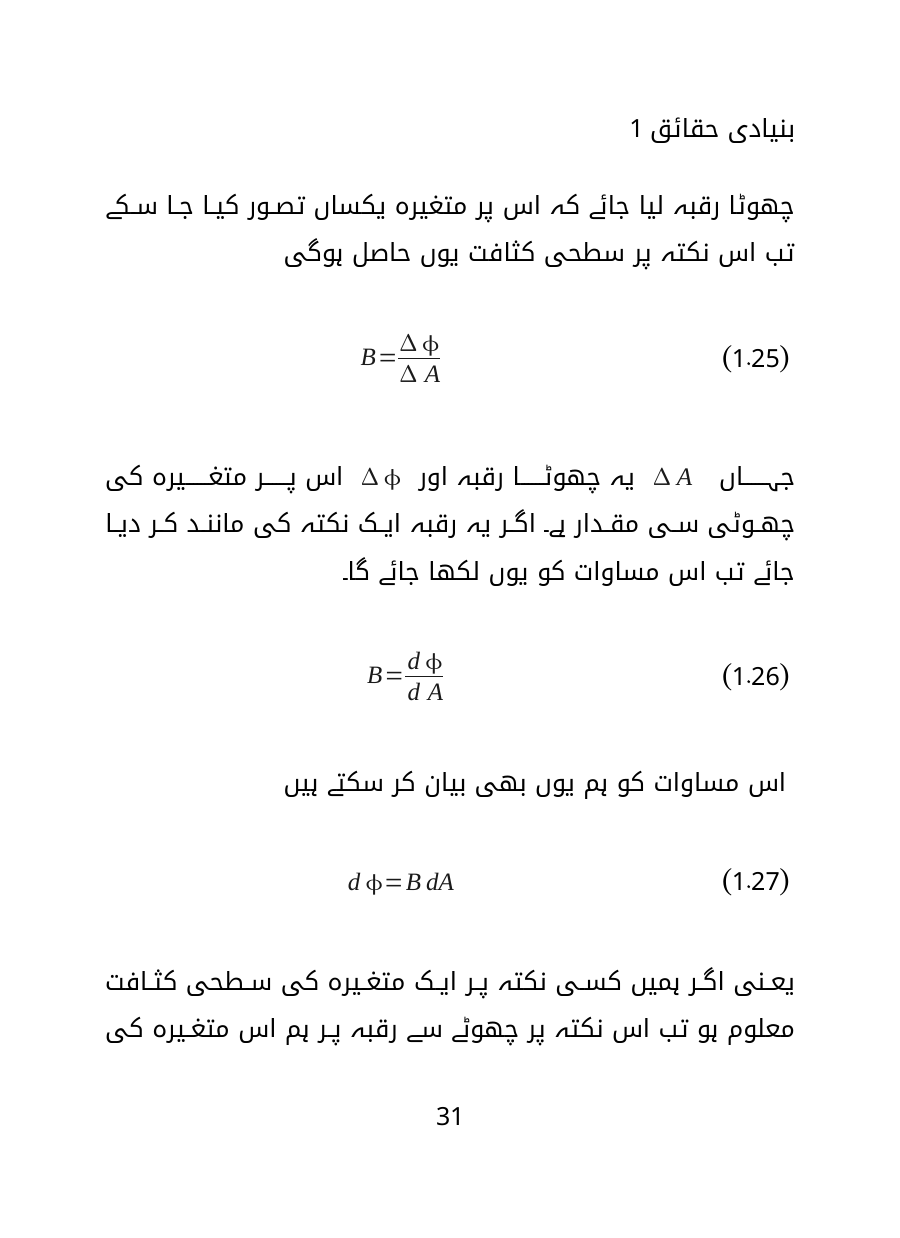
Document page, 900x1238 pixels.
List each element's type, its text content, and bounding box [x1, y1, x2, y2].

table_header [105, 642, 697, 725]
table_header [105, 324, 688, 407]
text یعنی اگر ہمیں کسی نکتہ پر ایک متغیرہ کی سطحی کثافت معلوم ہو تب اس نکتہ پر چھوٹے سے رقبہ پر ہم اس متغیرہ کی چھوٹی سی کل مقدار اس مساوات کی مدد سے معلوم کر سکتے ہیں۔ [105, 958, 795, 1053]
text جہاں یہ چھوٹا رقبہ اوراس پر متغیرہ کی چھوٹی سی مقدار ہے۔ اگر یہ رقبہ ایک نکتہ کی مانند کر دیا جائے تب اس مساوات کو یوں لکھا جائے گا۔ [105, 453, 795, 595]
table_header (1.25) [688, 324, 795, 407]
text اگر سطح پر متغیرہ ہر جگہ یکساں نہ ہو تب اس سطح پر سطحی کثافت جگہ جگہ تبدیل ہوگی۔ اس صورت میں اگر اتنا چھوٹا رقبہ لیا جائے کہ اس پر متغیرہ یکساں تصور کیا جا سکے تب اس نکتہ پر سطحی کثافت یوں حاصل ہوگی [105, 182, 795, 277]
table_header [105, 853, 688, 924]
text اس مساوات کو ہم یوں بھی بیان کر سکتے ہیں [105, 759, 795, 806]
table_header (1.27) [688, 853, 795, 924]
table_header (1.26) [697, 642, 795, 725]
